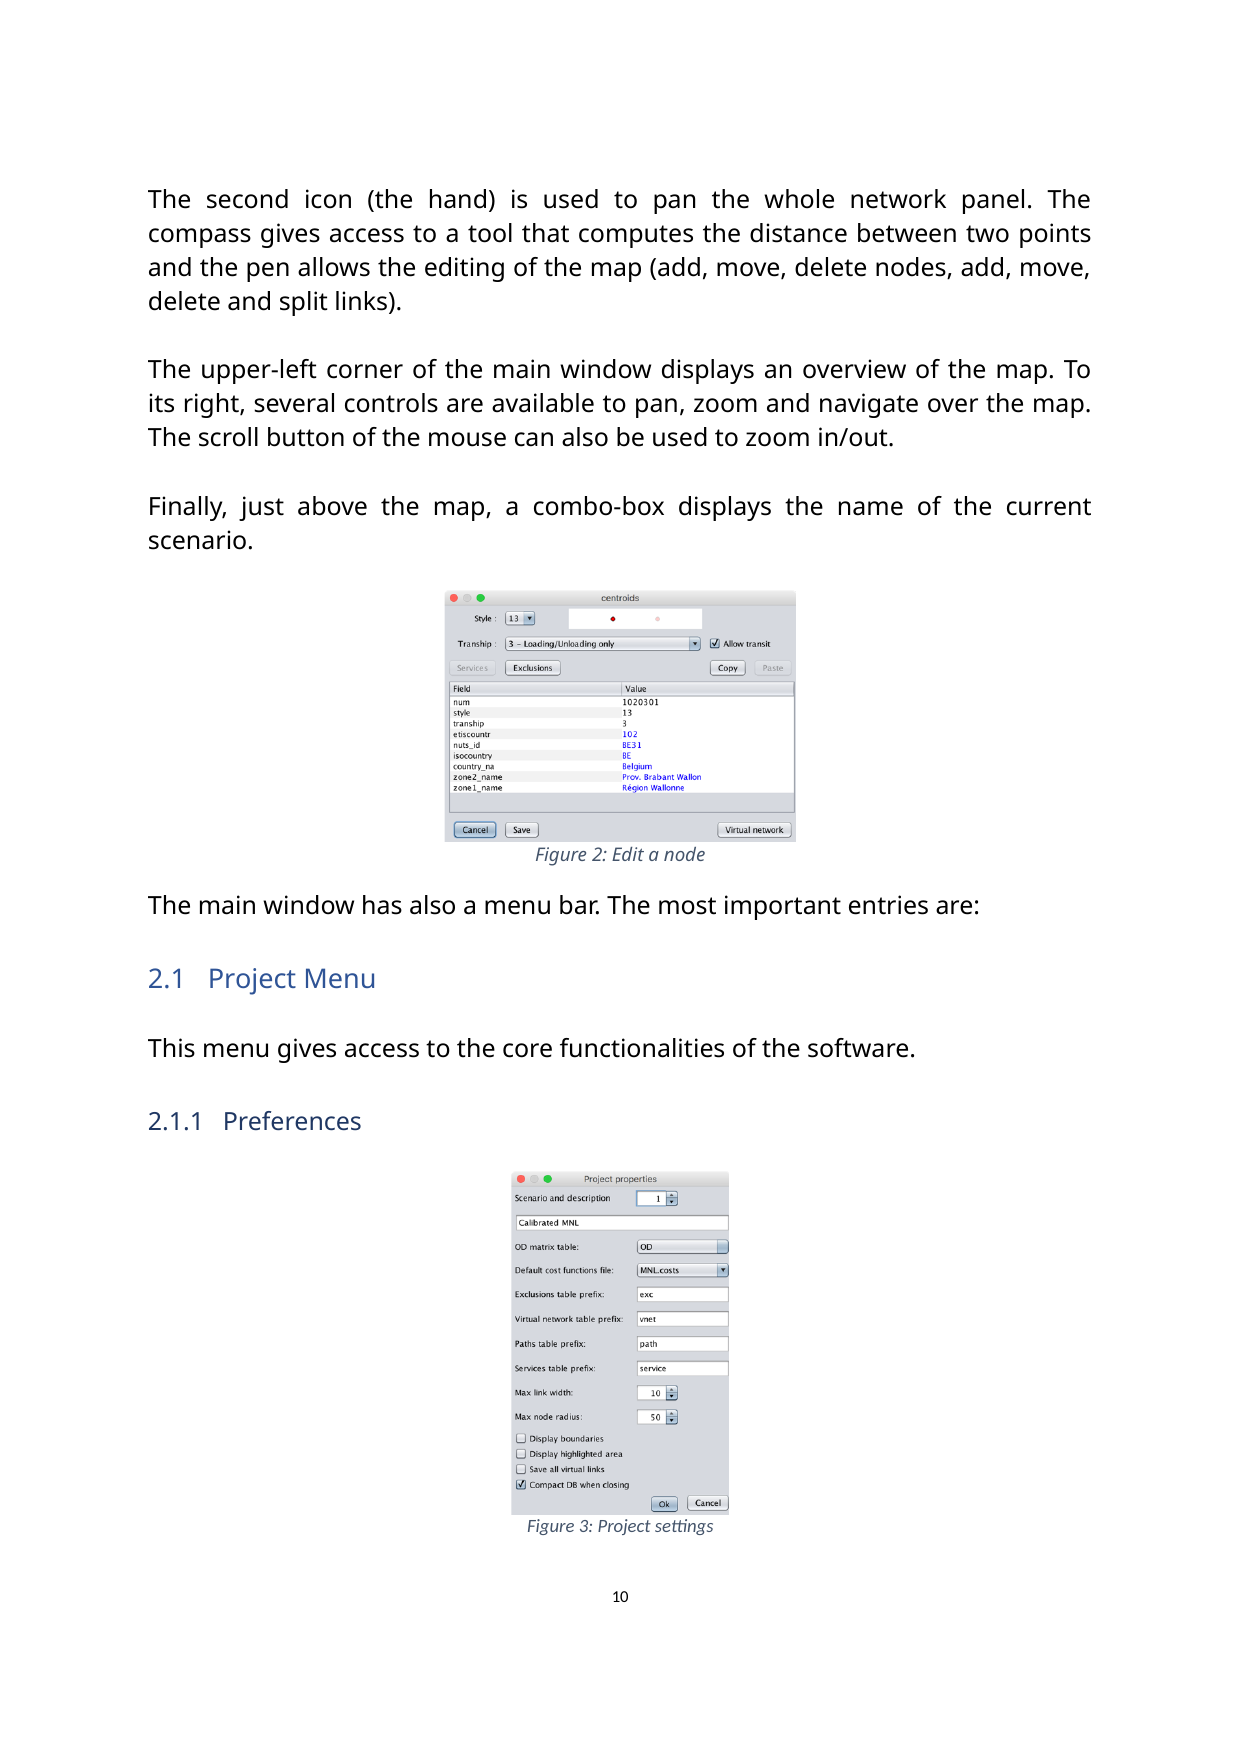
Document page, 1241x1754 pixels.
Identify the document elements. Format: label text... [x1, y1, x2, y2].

picture [511, 1171, 729, 1515]
text The upper-left corner of the main window displays an overview of the map. To its right, several controls are available to pan, zoom and navigate over the map. The scroll button of the mouse can also be used to zoom in/out. [148, 352, 1093, 454]
picture [444, 590, 796, 842]
text The main window has also a menu bar. The most important entries are: [148, 888, 1093, 922]
text This menu gives access to the core functionalities of the software. [148, 1031, 1093, 1065]
text The second icon (the hand) is used to pan the whole network panel. The compass gives access to a tool that computes the distance between two points and the pen allows the editing of the map (add, move, delete nodes, add, move, delete and split links). [148, 182, 1093, 318]
text Figure 3: Project settings [148, 1514, 1093, 1537]
text Figure 2: Edit a node [148, 841, 1093, 867]
subtitle Preferences [148, 1103, 1093, 1137]
text Finally, just above the map, a combo-box displays the name of the current scenario. [148, 488, 1093, 556]
subtitle Project Menu [148, 960, 1093, 997]
